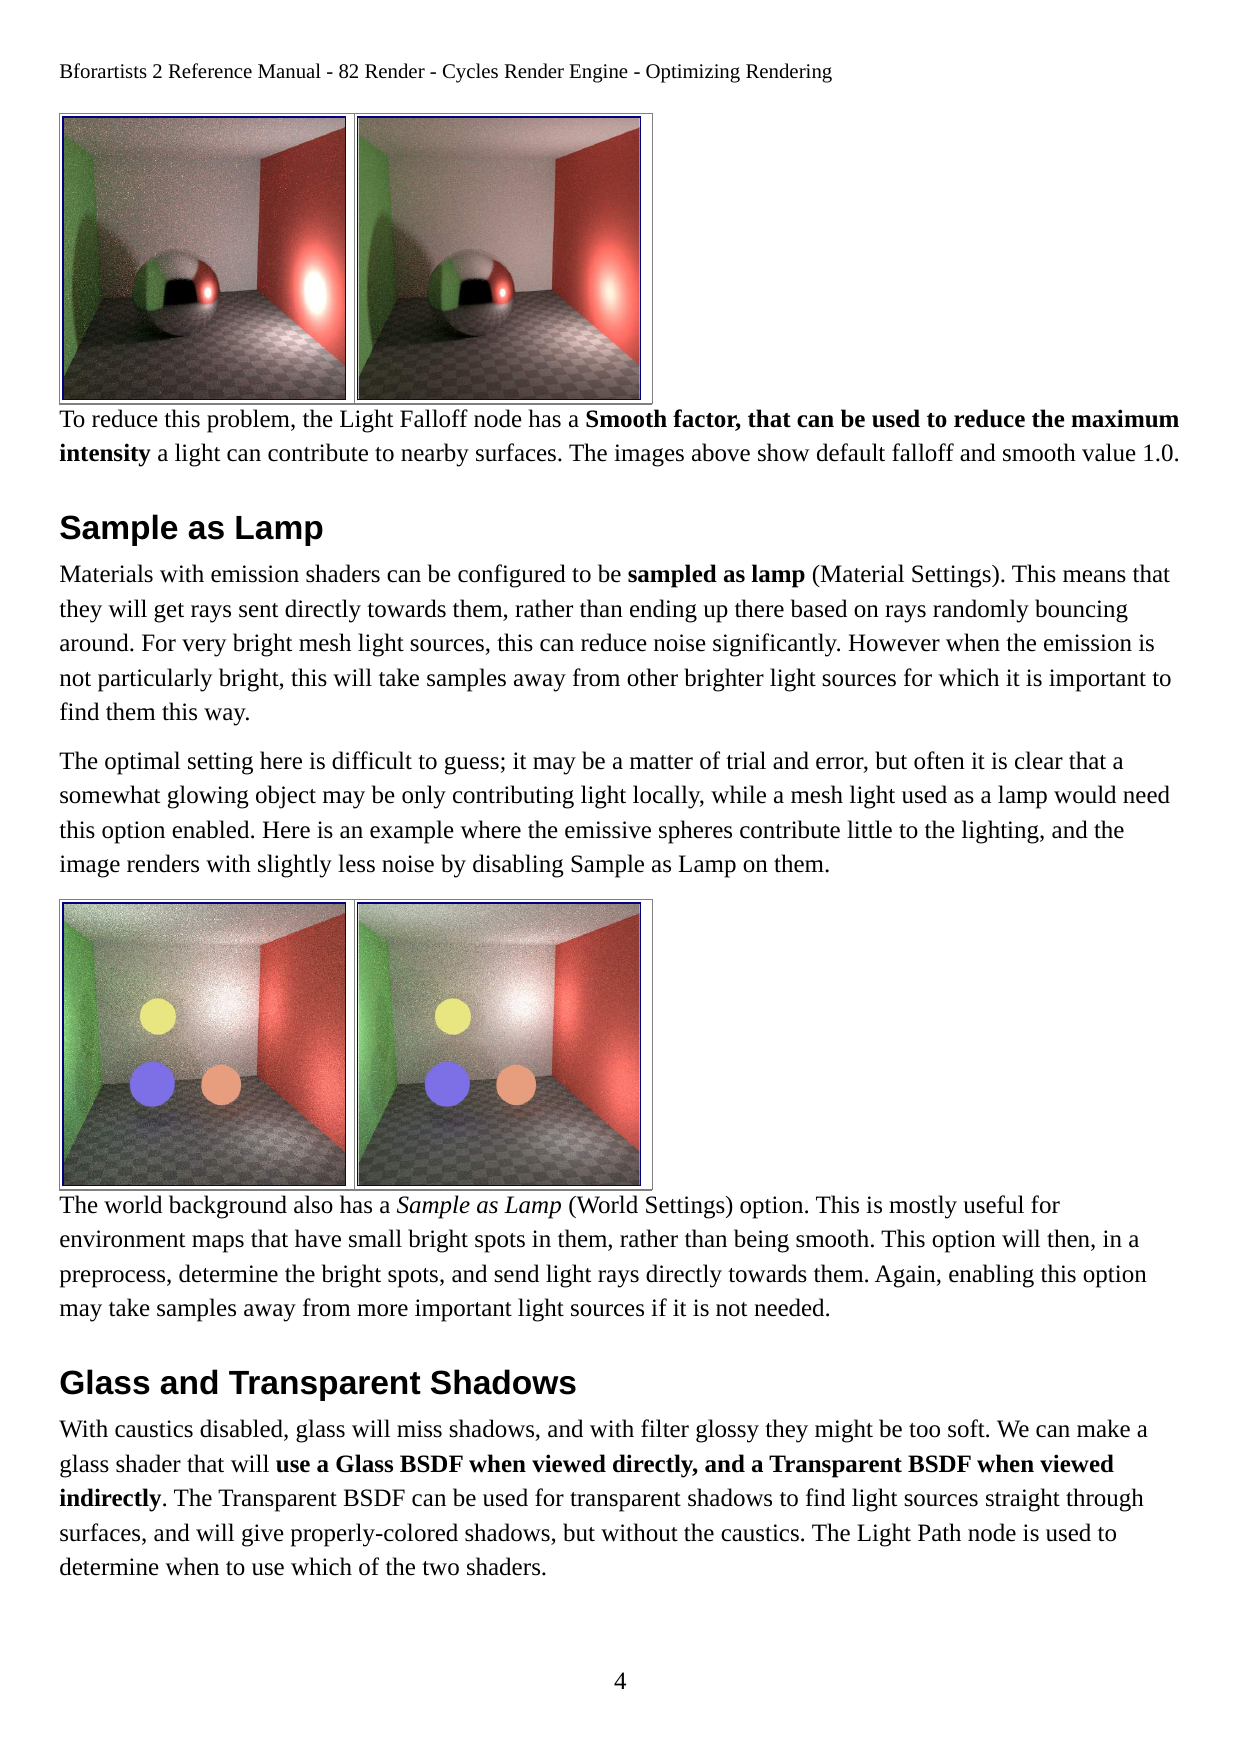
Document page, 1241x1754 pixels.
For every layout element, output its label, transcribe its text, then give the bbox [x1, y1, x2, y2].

text With caustics disabled, glass will miss shadows, and with filter glossy they might be too soft. We can make a glass shader that will use a Glass BSDF when viewed directly, and a Transparent BSDF when viewed indirectly. The Transparent BSDF can be used for transparent shadows to find light sources straight through surfaces, and will give properly-colored shadows, but without the caustics. The Light Path node is used to determine when to use which of the two shaders. [59, 1414, 1181, 1581]
subtitle Glass and Transparent Shadows [59, 1363, 1181, 1402]
text Materials with emission shaders can be configured to be sampled as lamp (Material Settings). This means that they will get rays sent directly towards them, rather than ending up there based on rays randomly bouncing around. For very bright mesh light sources, this can reduce noise significantly. However when the emission is not particularly bright, this will take samples away from other brighter light sources for which it is important to find them this way. [59, 559, 1181, 726]
table_header [60, 900, 354, 1189]
picture [64, 118, 345, 399]
picture [358, 904, 640, 1185]
text The optimal setting here is difficult to guess; it may be a matter of trial and error, but often it is clear that a somewhat glowing object may be only contributing light locally, while a mesh light used as a lamp would need this option enabled. Here is an example where the emissive spheres contribute little to the lighting, and the image renders with slightly less noise by disabling Sample as Lamp on them. [59, 746, 1181, 878]
picture [358, 118, 640, 399]
table_header [60, 114, 354, 403]
table_header [355, 900, 652, 1189]
subtitle Sample as Lamp [59, 508, 1181, 547]
text The world background also has a Sample as Lamp (World Settings) option. This is mostly useful for environment maps that have small bright spots in them, rather than being smooth. This option will then, in a preprocess, determine the bright spots, and send light rays directly towards them. Again, enabling this option may take samples away from more important light sources if it is not needed. [59, 1190, 1181, 1322]
table_header [355, 114, 652, 403]
text To reduce this problem, the Light Falloff node has a Smooth factor, that can be used to reduce the maximum intensity a light can contribute to nearby surfaces. The images above show default falloff and smooth value 1.0. [59, 404, 1181, 467]
picture [64, 904, 345, 1185]
